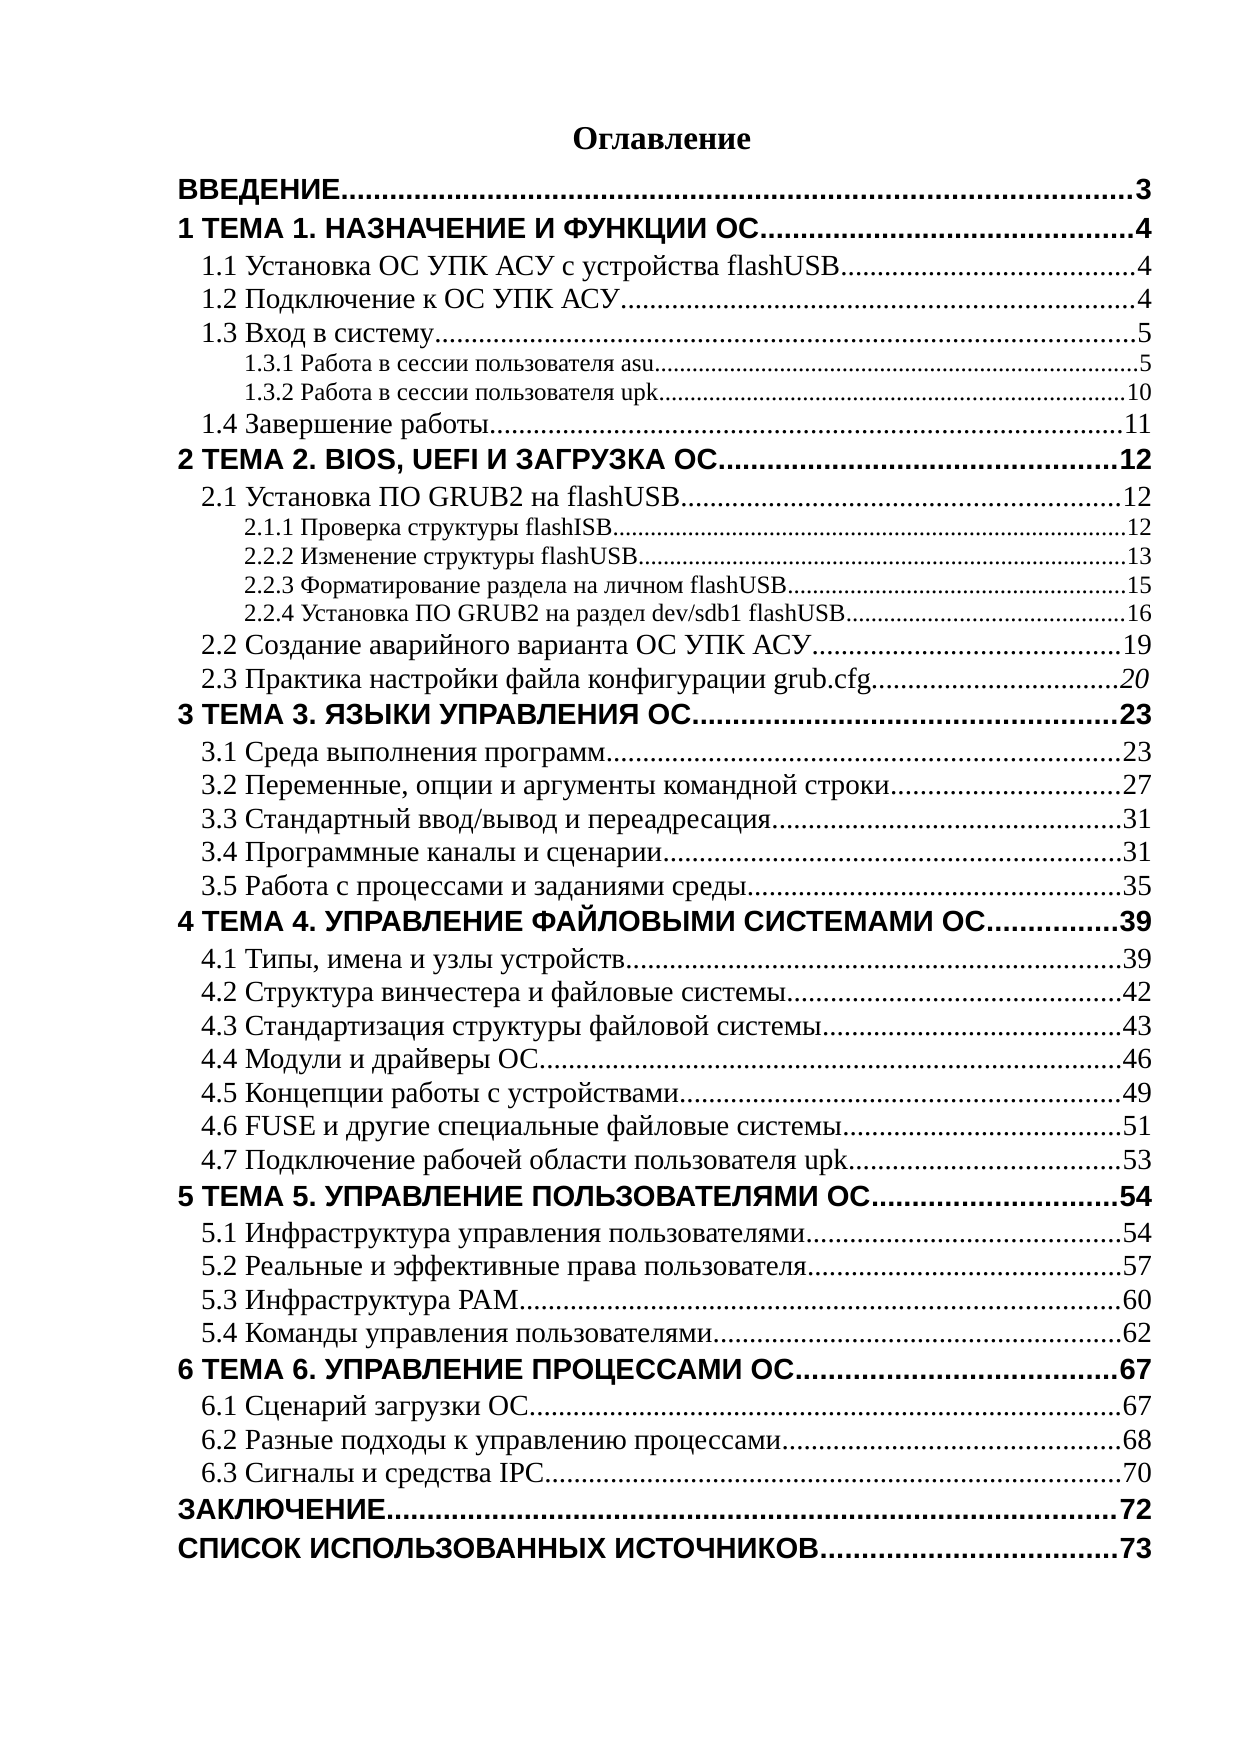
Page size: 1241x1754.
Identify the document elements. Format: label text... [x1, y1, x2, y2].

text 2.3 Практика настройки файла конфигурации grub.cfg 20 [201, 661, 1152, 694]
text 1.3.1 Работа в сессии пользователя asu 5 [244, 348, 1152, 377]
text 1.3 Вход в систему 5 [201, 315, 1152, 348]
text 5.1 Инфраструктура управления пользователями 54 [201, 1215, 1152, 1248]
text 3.4 Программные каналы и сценарии 31 [201, 834, 1152, 868]
text ВВЕДЕНИЕ 3 [177, 172, 1152, 205]
text 2.2 Создание аварийного варианта ОС УПК АСУ 19 [201, 627, 1152, 661]
text 1.1 Установка ОС УПК АСУ с устройства flashUSB 4 [201, 248, 1152, 281]
subtitle Оглавление [177, 118, 1146, 156]
text 4.2 Структура винчестера и файловые системы 42 [201, 974, 1152, 1008]
text 1.2 Подключение к ОС УПК АСУ 4 [201, 281, 1152, 315]
text 2.2.3 Форматирование раздела на личном flashUSB 15 [244, 570, 1152, 598]
text 2.2.2 Изменение структуры flashUSB 13 [244, 541, 1152, 570]
text 3.1 Среда выполнения программ 23 [201, 734, 1152, 767]
text 1.4 Завершение работы 11 [201, 406, 1152, 439]
text 2.1 Установка ПО GRUB2 на flashUSB 12 [201, 479, 1152, 512]
text 3.3 Стандартный ввод/вывод и переадресация 31 [201, 801, 1152, 834]
text 6.3 Сигналы и средства IPC 70 [201, 1456, 1152, 1489]
text 2.2.4 Установка ПО GRUB2 на раздел dev/sdb1 flashUSB 16 [244, 598, 1152, 627]
text 5.4 Команды управления пользователями 62 [201, 1316, 1152, 1349]
text 4.3 Стандартизация структуры файловой системы 43 [201, 1008, 1152, 1041]
text 4.4 Модули и драйверы ОС 46 [201, 1041, 1152, 1075]
text 1.3.2 Работа в сессии пользователя upk 10 [244, 377, 1152, 406]
text 5.2 Реальные и эффективные права пользователя 57 [201, 1248, 1152, 1282]
text 6.1 Сценарий загрузки ОС 67 [201, 1388, 1152, 1422]
text 5 ТЕМА 5. УПРАВЛЕНИЕ ПОЛЬЗОВАТЕЛЯМИ ОС 54 [177, 1178, 1152, 1212]
text 3.5 Работа с процессами и заданиями среды 35 [201, 868, 1152, 901]
text 4.7 Подключение рабочей области пользователя upk 53 [201, 1142, 1152, 1176]
text 3.2 Переменные, опции и аргументы командной строки 27 [201, 767, 1152, 801]
text 2.1.1 Проверка структуры flashISB 12 [244, 512, 1152, 541]
text СПИСОК ИСПОЛЬЗОВАННЫХ ИСТОЧНИКОВ 73 [177, 1531, 1152, 1565]
text 6 ТЕМА 6. УПРАВЛЕНИЕ ПРОЦЕССАМИ ОС 67 [177, 1352, 1152, 1386]
text 6.2 Разные подходы к управлению процессами 68 [201, 1422, 1152, 1456]
text 4.5 Концепции работы с устройствами 49 [201, 1075, 1152, 1108]
text 1 ТЕМА 1. НАЗНАЧЕНИЕ И ФУНКЦИИ ОС 4 [177, 211, 1152, 245]
text ЗАКЛЮЧЕНИЕ 72 [177, 1492, 1152, 1526]
text 4.6 FUSE и другие специальные файловые системы 51 [201, 1108, 1152, 1142]
text 4 ТЕМА 4. УПРАВЛЕНИЕ ФАЙЛОВЫМИ СИСТЕМАМИ ОС 39 [177, 904, 1152, 938]
text 2 ТЕМА 2. BIOS, UEFI И ЗАГРУЗКА ОС 12 [177, 442, 1152, 476]
text 5.3 Инфраструктура PAM 60 [201, 1282, 1152, 1316]
text 3 ТЕМА 3. ЯЗЫКИ УПРАВЛЕНИЯ ОС 23 [177, 697, 1152, 731]
text 4.1 Типы, имена и узлы устройств 39 [201, 941, 1152, 974]
